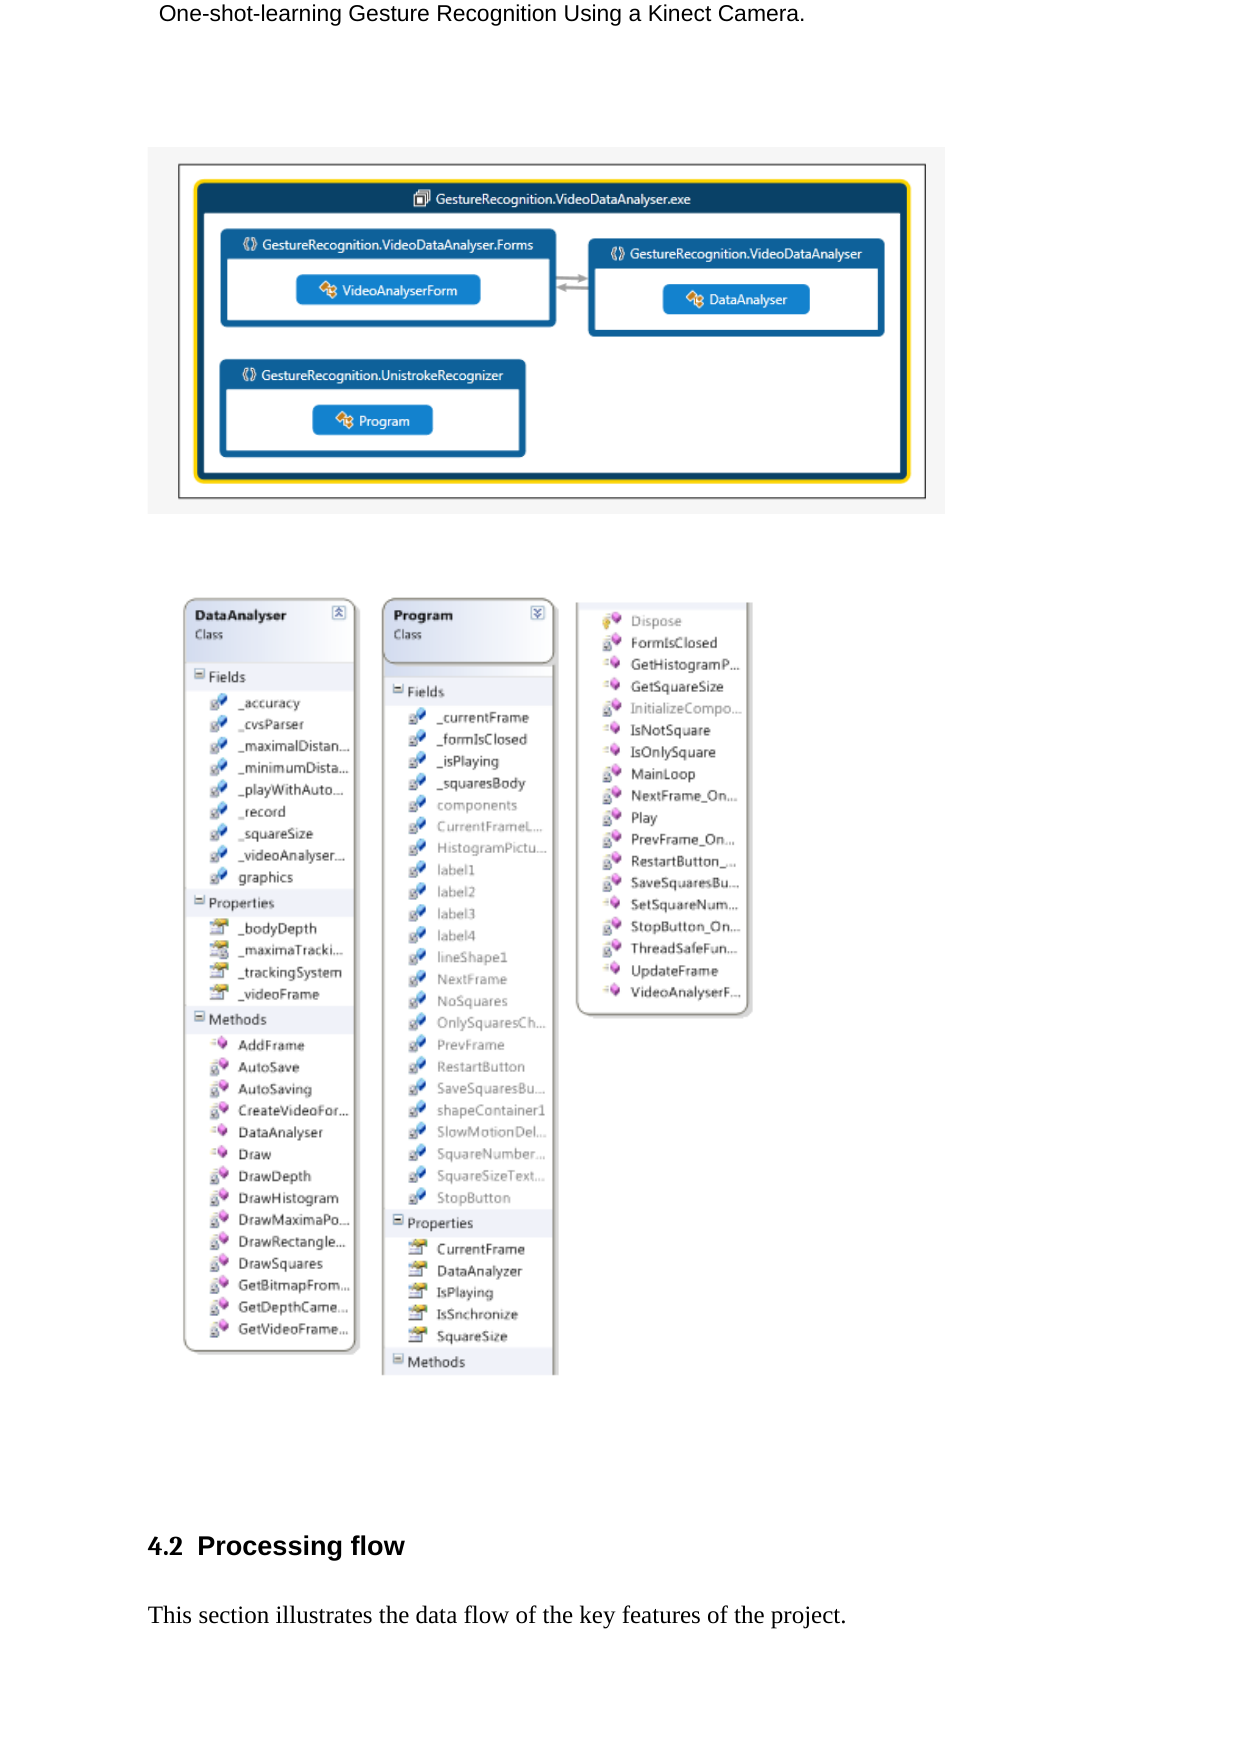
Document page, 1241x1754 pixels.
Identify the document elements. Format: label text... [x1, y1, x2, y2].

list Processing flow [148, 1530, 1093, 1562]
list This section illustrates the data flow of the key features of the project. [148, 1600, 1093, 1628]
